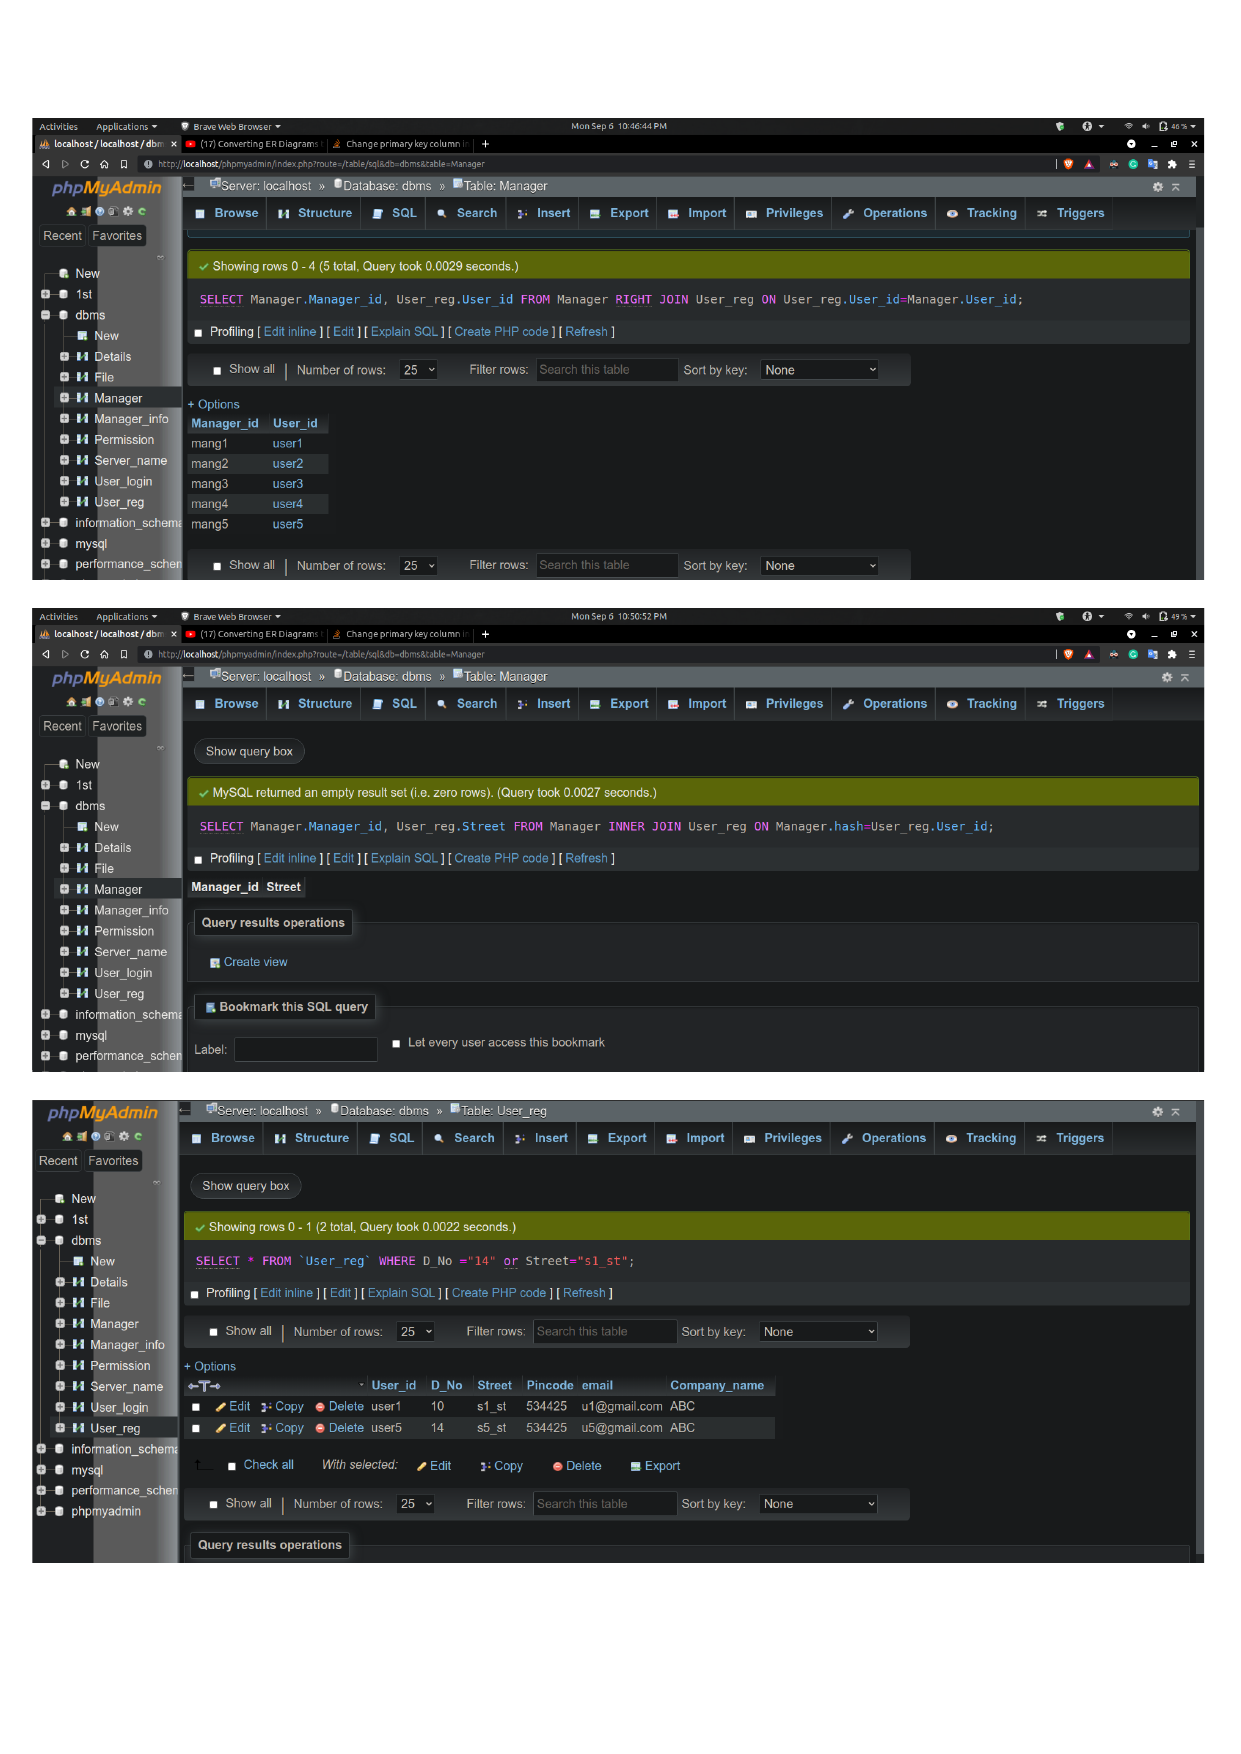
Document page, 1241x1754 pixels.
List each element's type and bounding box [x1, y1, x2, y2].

picture [32, 608, 1205, 1072]
picture [32, 1100, 1205, 1563]
picture [32, 118, 1205, 580]
